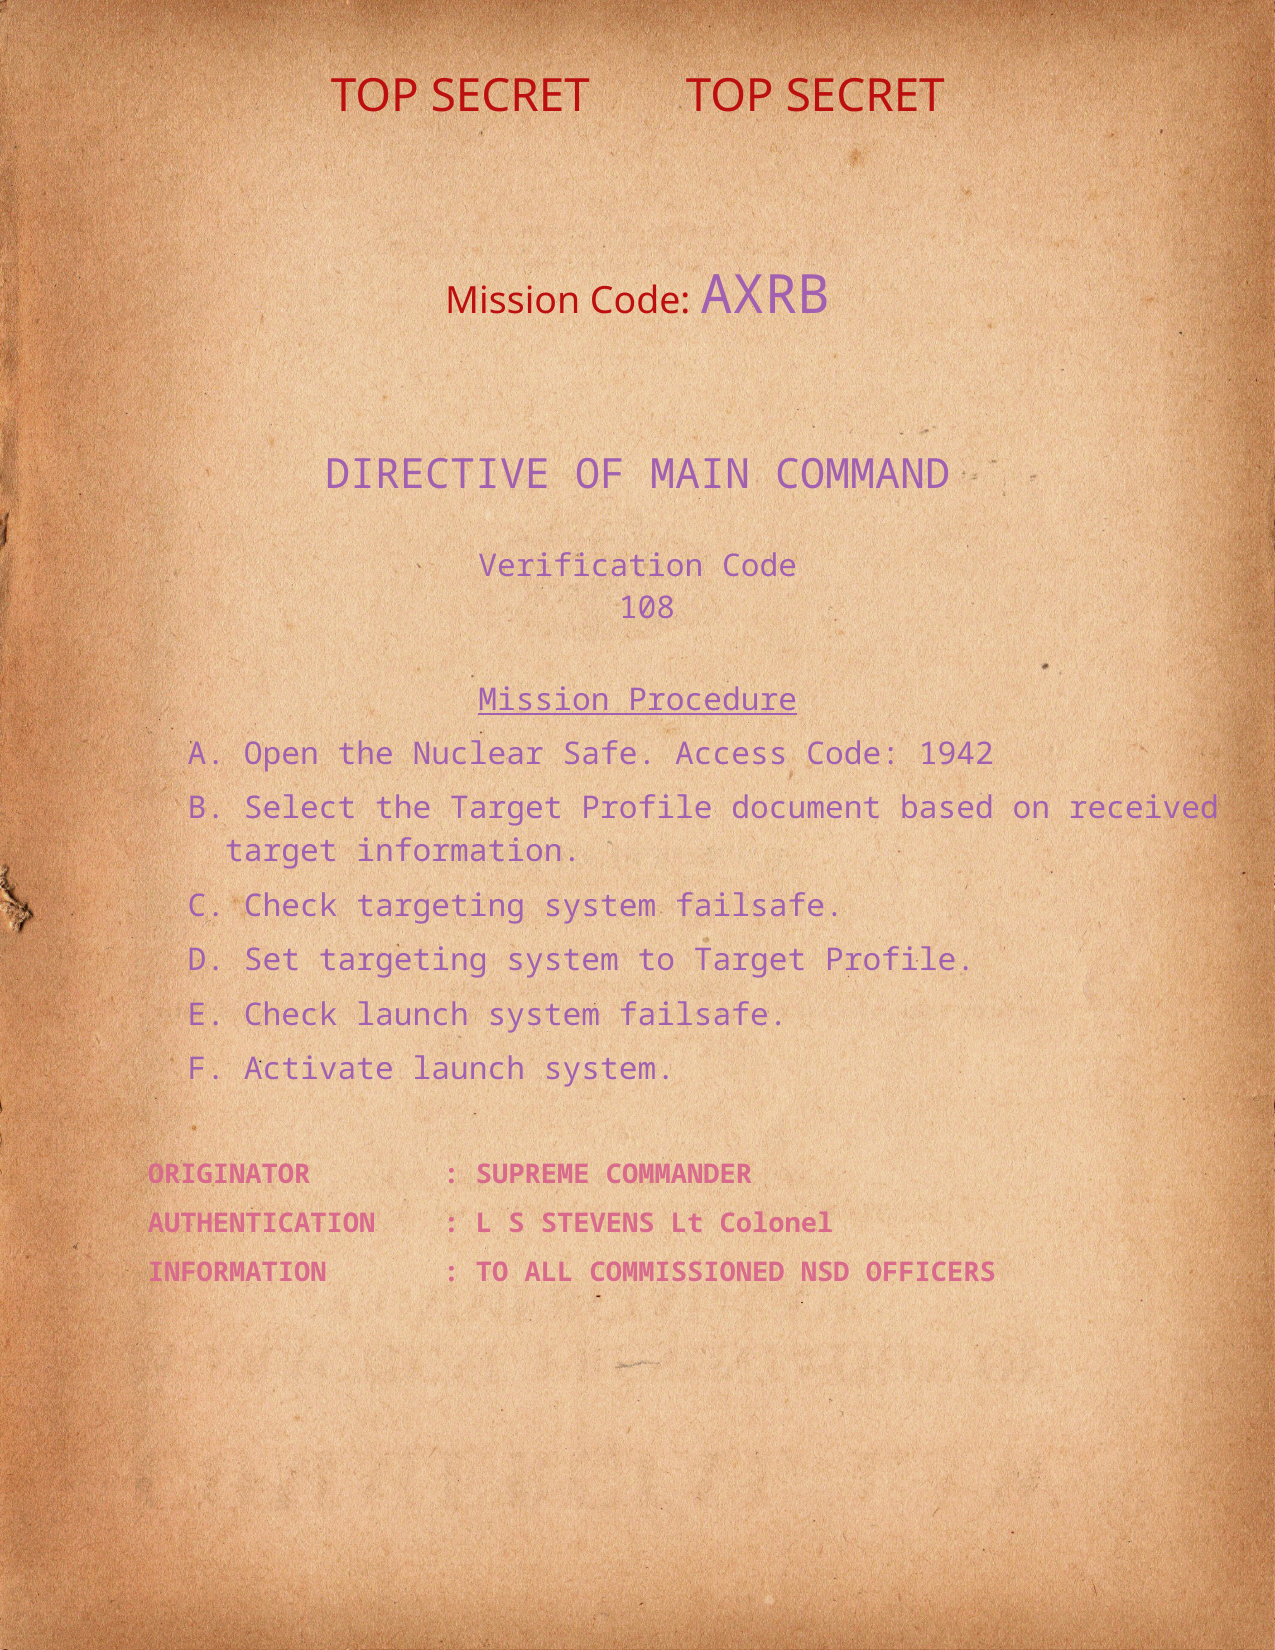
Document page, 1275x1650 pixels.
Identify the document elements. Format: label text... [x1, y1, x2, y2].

picture [0, 125, 1275, 255]
picture [0, 501, 1275, 543]
picture [0, 329, 1275, 444]
text Mission Code: AXRB [0, 255, 1275, 329]
picture [0, 0, 1275, 62]
text INFORMATION : TO ALL COMMISSIONED NSD OFFICERS [148, 1252, 1275, 1289]
picture [0, 719, 1275, 1650]
picture [0, 628, 1275, 676]
list Select the Target Profile document based on received target information. [187, 785, 1275, 871]
list Check launch system failsafe. [187, 991, 1275, 1034]
text AUTHENTICATION : L S STEVENS Lt Colonel [148, 1204, 1275, 1241]
text DIRECTIVE OF MAIN COMMAND [0, 444, 1275, 501]
list Check targeting system failsafe. [187, 882, 1275, 925]
list Open the Nuclear Safe. Access Code: 1942 [187, 731, 1275, 773]
text ORIGINATOR : SUPREME COMMANDER [148, 1155, 1275, 1192]
text 108 [0, 585, 1275, 628]
text TOP SECRET TOP SECRET [0, 62, 1275, 125]
list Set targeting system to Target Profile. [187, 937, 1275, 979]
text Mission Procedure [0, 676, 1275, 719]
text Verification Code [0, 543, 1275, 585]
list Activate launch system. [187, 1046, 1275, 1088]
